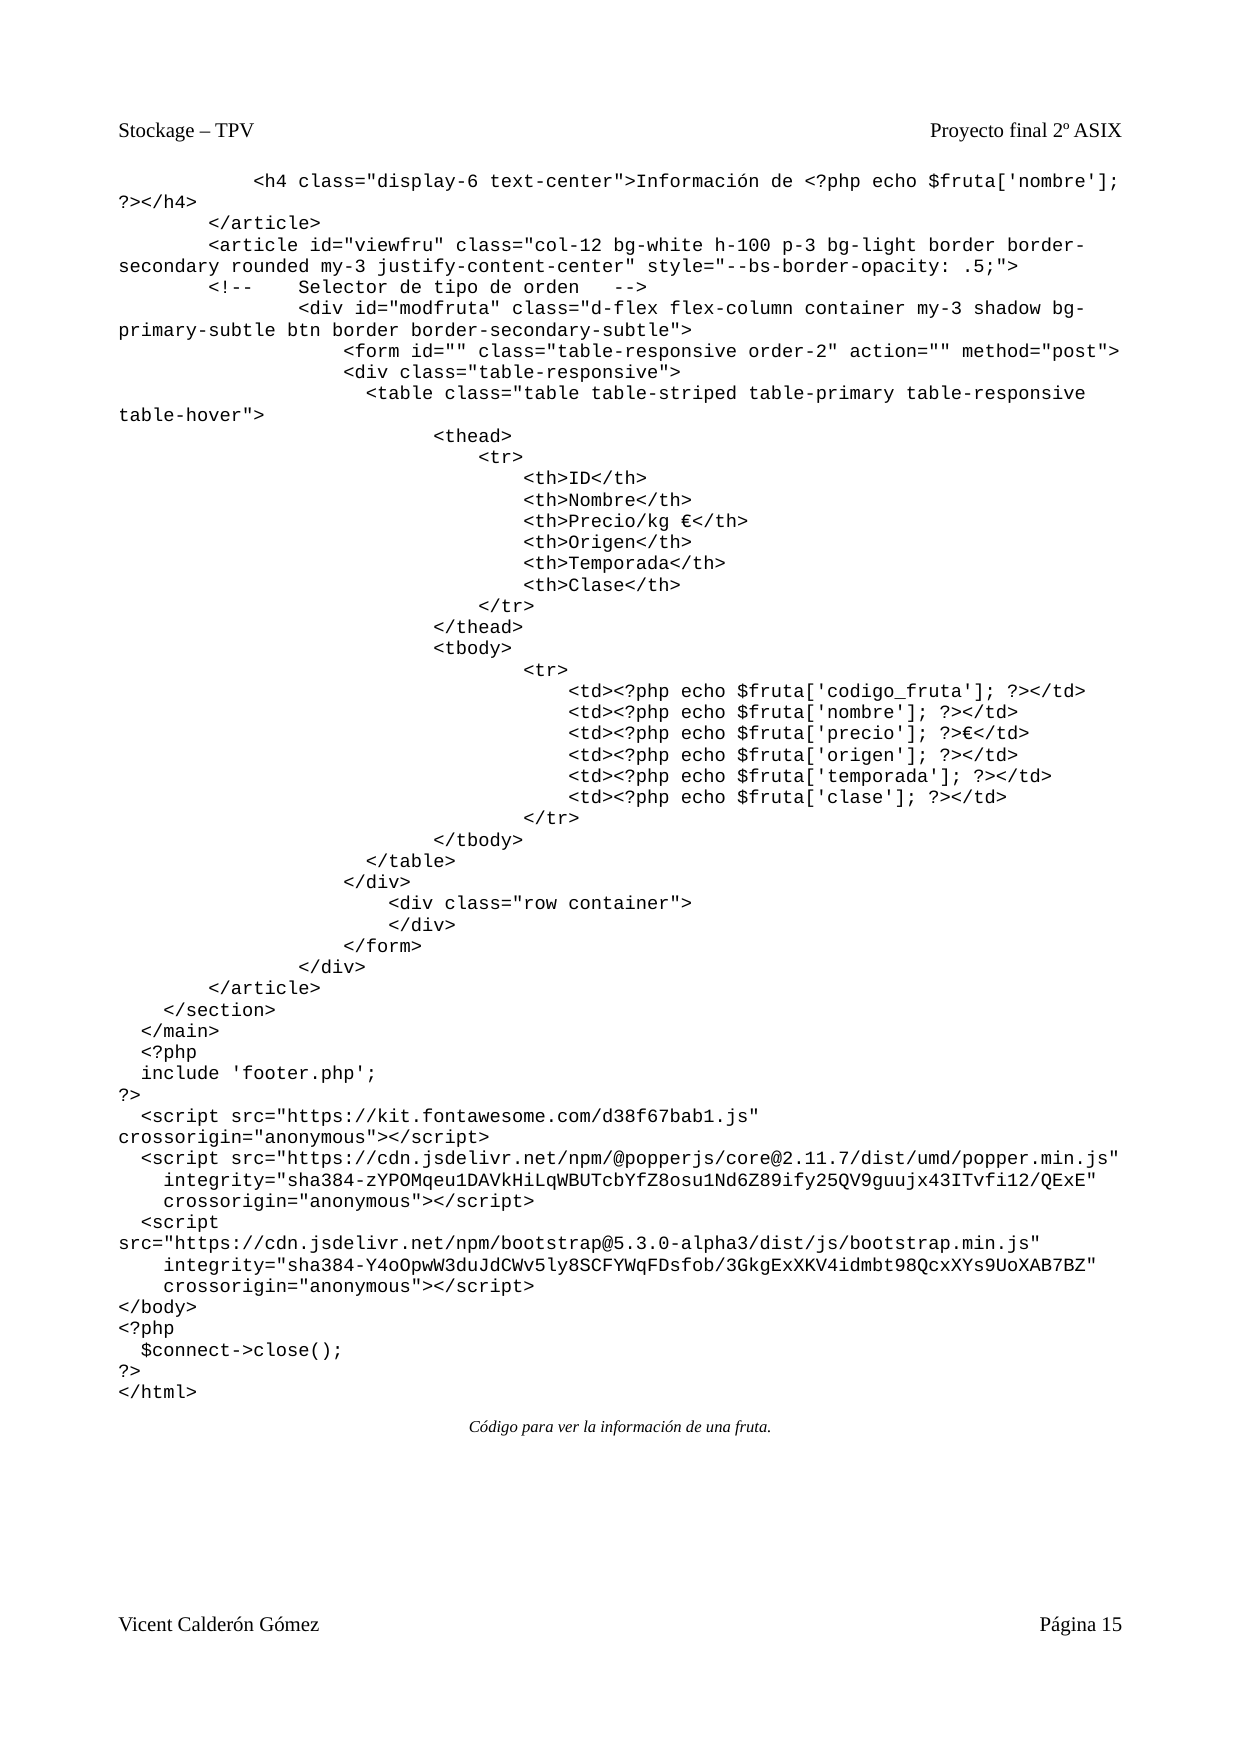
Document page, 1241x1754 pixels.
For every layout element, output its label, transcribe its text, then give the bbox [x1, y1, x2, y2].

text </tbody> [118, 830, 1122, 852]
text ?> [118, 1362, 1122, 1383]
text <script src="https://kit.fontawesome.com/d38f67bab1.js" crossorigin="anonymous"></script> [118, 1107, 1122, 1149]
text <th>Clase</th> [118, 575, 1122, 597]
text crossorigin="anonymous"></script> [118, 1277, 1122, 1298]
text integrity="sha384-zYPOMqeu1DAVkHiLqWBUTcbYfZ8osu1Nd6Z89ify25QV9guujx43ITvfi12/QExE" [118, 1170, 1122, 1192]
text <table class="table table-striped table-primary table-responsive table-hover"> [118, 384, 1122, 427]
text </article> [118, 979, 1122, 1000]
text <td><?php echo $fruta['precio']; ?>€</td> [118, 724, 1122, 745]
text </section> [118, 1000, 1122, 1022]
text include 'footer.php'; [118, 1064, 1122, 1085]
text </tr> [118, 597, 1122, 618]
text <h4 class="display-6 text-center">Información de <?php echo $fruta['nombre']; ?></h4> [118, 172, 1122, 214]
text </div> [118, 958, 1122, 979]
text <article id="viewfru" class="col-12 bg-white h-100 p-3 bg-light border border-secondary rounded my-3 justify-content-center" style="--bs-border-opacity: .5;"> [118, 235, 1122, 278]
text <tr> [118, 448, 1122, 469]
text </thead> [118, 618, 1122, 639]
text <div class="row container"> [118, 894, 1122, 915]
text <th>Precio/kg €</th> [118, 512, 1122, 533]
text <thead> [118, 427, 1122, 448]
text </body> [118, 1298, 1122, 1319]
text </form> [118, 937, 1122, 958]
text <?php [118, 1043, 1122, 1064]
text <th>ID</th> [118, 469, 1122, 490]
text <script src="https://cdn.jsdelivr.net/npm/bootstrap@5.3.0-alpha3/dist/js/bootstrap.min.js" [118, 1213, 1122, 1255]
text integrity="sha384-Y4oOpwW3duJdCWv5ly8SCFYWqFDsfob/3GkgExXKV4idmbt98QcxXYs9UoXAB7BZ" [118, 1255, 1122, 1277]
text <div class="table-responsive"> [118, 363, 1122, 384]
text <td><?php echo $fruta['temporada']; ?></td> [118, 767, 1122, 788]
text </div> [118, 873, 1122, 894]
text <th>Nombre</th> [118, 490, 1122, 512]
text <script src="https://cdn.jsdelivr.net/npm/@popperjs/core@2.11.7/dist/umd/popper.min.js" [118, 1149, 1122, 1170]
text <div id="modfruta" class="d-flex flex-column container my-3 shadow bg-primary-subtle btn border border-secondary-subtle"> [118, 299, 1122, 342]
text ?> [118, 1085, 1122, 1107]
text <td><?php echo $fruta['clase']; ?></td> [118, 788, 1122, 809]
text </article> [118, 214, 1122, 235]
text </tr> [118, 809, 1122, 830]
text </div> [118, 915, 1122, 937]
text crossorigin="anonymous"></script> [118, 1192, 1122, 1213]
text <form id="" class="table-responsive order-2" action="" method="post"> [118, 342, 1122, 363]
text </main> [118, 1022, 1122, 1043]
text <tbody> [118, 639, 1122, 660]
text </table> [118, 852, 1122, 873]
text Código para ver la información de una fruta. [118, 1417, 1122, 1436]
text <!-- Selector de tipo de orden --> [118, 278, 1122, 299]
text </html> [118, 1383, 1122, 1404]
text <td><?php echo $fruta['nombre']; ?></td> [118, 703, 1122, 724]
text <td><?php echo $fruta['codigo_fruta']; ?></td> [118, 682, 1122, 703]
text $connect->close(); [118, 1340, 1122, 1362]
text <th>Temporada</th> [118, 554, 1122, 575]
text <?php [118, 1319, 1122, 1340]
text <td><?php echo $fruta['origen']; ?></td> [118, 745, 1122, 767]
text <tr> [118, 660, 1122, 682]
text <th>Origen</th> [118, 533, 1122, 554]
